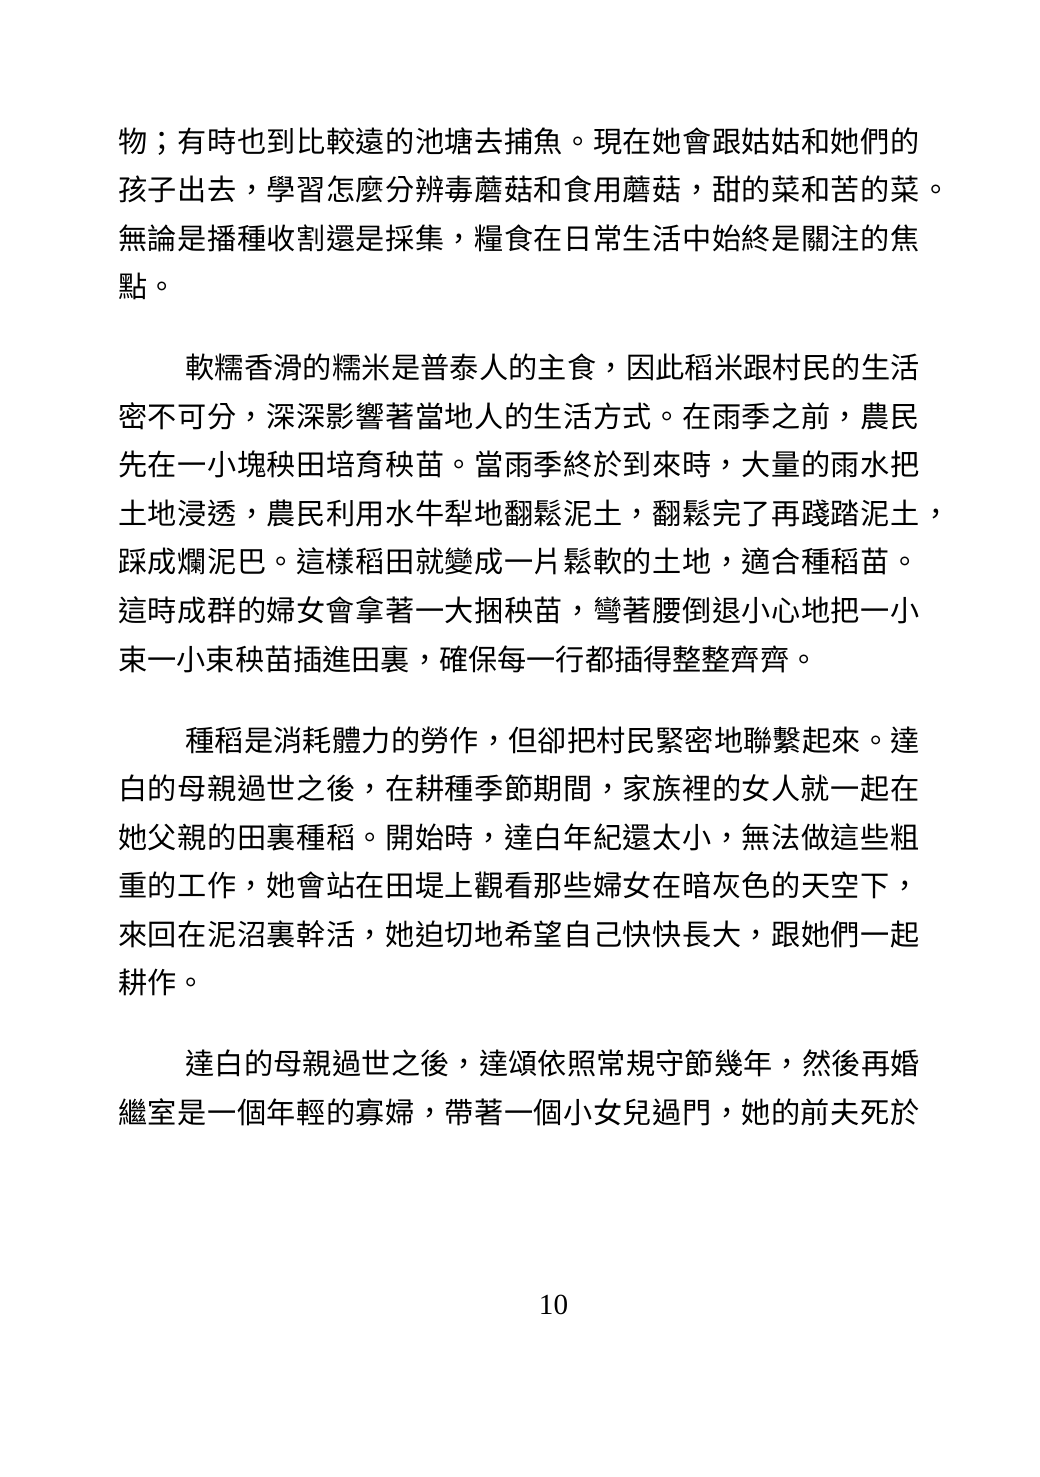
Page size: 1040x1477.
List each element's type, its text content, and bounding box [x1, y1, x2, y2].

text 種稻是消耗體力的勞作，但卻把村民緊密地聯繫起來。達白的母親過世之後，在耕種季節期間，家族裡的女人就一起在她父親的田裏種稻。開始時，達白年紀還太小，無法做這些粗重的工作，她會站在田堤上觀看那些婦女在暗灰色的天空下，來回在泥沼裏幹活，她迫切地希望自己快快長大，跟她們一起耕作。 [118, 717, 921, 1002]
text 達白的母親過世之後，達頌依照常規守節幾年，然後再婚。繼室是一個年輕的寡婦，帶著一個小女兒過門，她的前夫死於瘟疫。在那個時代，鄉下經常爆發瘟疫，造成巨大的破壞，給本已艱辛的生活帶來更多的苦難。 [118, 1041, 921, 1132]
text 軟糯香滑的糯米是普泰人的主食，因此稻米跟村民的生活密不可分，深深影響著當地人的生活方式。在雨季之前，農民先在一小塊秧田培育秧苗。當雨季終於到來時，大量的雨水把土地浸透，農民利用水牛犁地翻鬆泥土，翻鬆完了再踐踏泥土，踩成爛泥巴。這樣稻田就變成一片鬆軟的土地，適合種稻苗。這時成群的婦女會拿著一大捆秧苗，彎著腰倒退小心地把一小束一小束秧苗插進田裏，確保每一行都插得整整齊齊。 [118, 345, 921, 678]
text 經過一段時間的磨練，達白適應了這些體力勞務。每一樣細活都需要花費很大的工夫才能掌握竅門，她小小年紀就熟悉各種各樣工作。除了打理家裏的雜務，她會去稻田或靠近森林邊工作，這些粗工也需要不同的技能和知識才做得好。達白的母親生前經常帶著她到附近的山裡，採野菜野果之類可吃的植物；有時也到比較遠的池塘去捕魚。現在她會跟姑姑和她們的孩子出去，學習怎麼分辨毒蘑菇和食用蘑菇，甜的菜和苦的菜。無論是播種收割還是採集，糧食在日常生活中始終是關注的焦點。 [118, 118, 921, 306]
